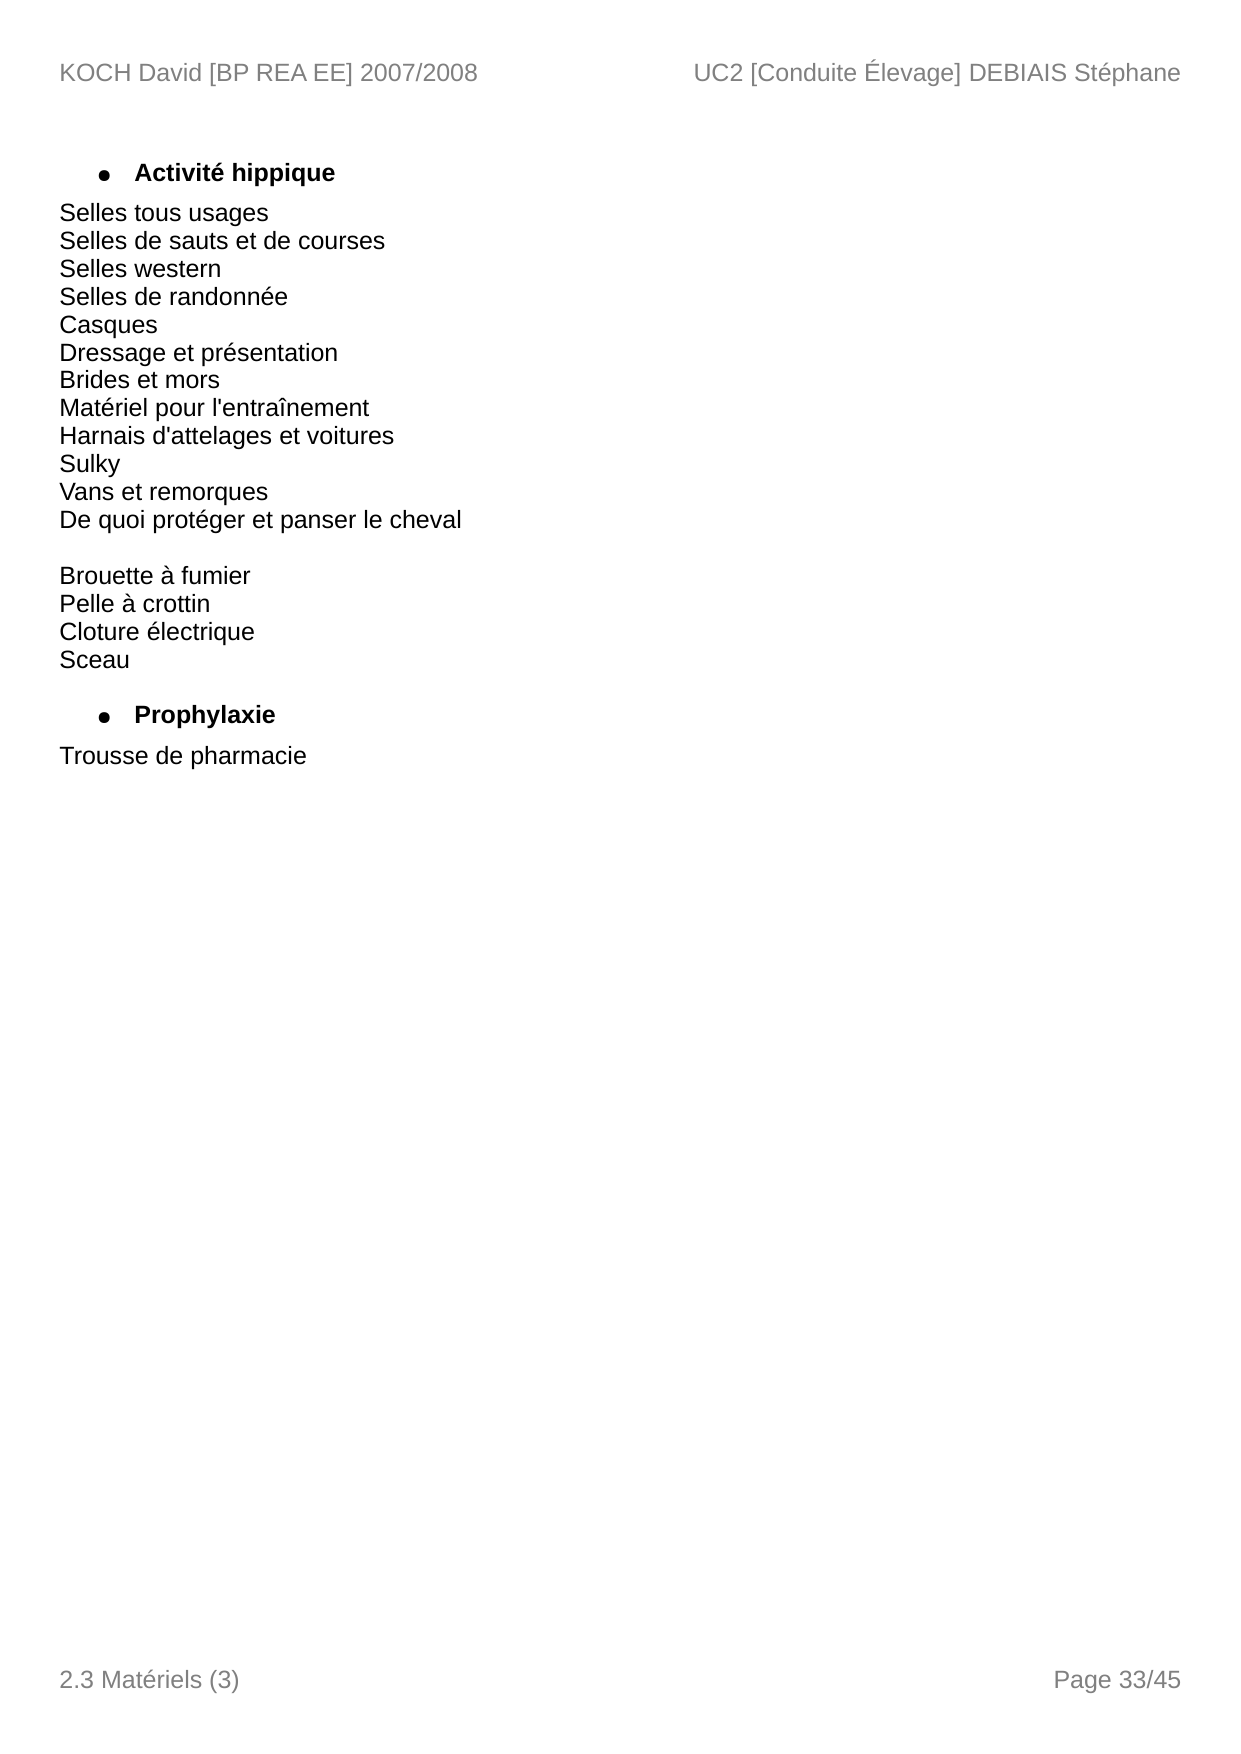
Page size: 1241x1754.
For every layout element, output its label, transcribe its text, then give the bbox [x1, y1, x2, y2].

text Sulky [59, 450, 1181, 478]
list Prophylaxie [97, 701, 1181, 729]
text Selles de randonnée [59, 283, 1181, 311]
text Casques [59, 311, 1181, 338]
list Activité hippique [97, 158, 1181, 186]
text Vans et remorques [59, 478, 1181, 506]
text Trousse de pharmacie [59, 742, 1181, 770]
text Pelle à crottin [59, 590, 1181, 618]
text Cloture électrique [59, 618, 1181, 646]
text Brides et mors [59, 366, 1181, 394]
text Dressage et présentation [59, 338, 1181, 366]
text Selles western [59, 255, 1181, 283]
text Matériel pour l'entraînement [59, 394, 1181, 422]
text Selles de sauts et de courses [59, 227, 1181, 255]
text Harnais d'attelages et voitures [59, 422, 1181, 450]
text Sceau [59, 646, 1181, 673]
text De quoi protéger et panser le cheval [59, 506, 1181, 534]
text Brouette à fumier [59, 562, 1181, 590]
text Selles tous usages [59, 199, 1181, 227]
